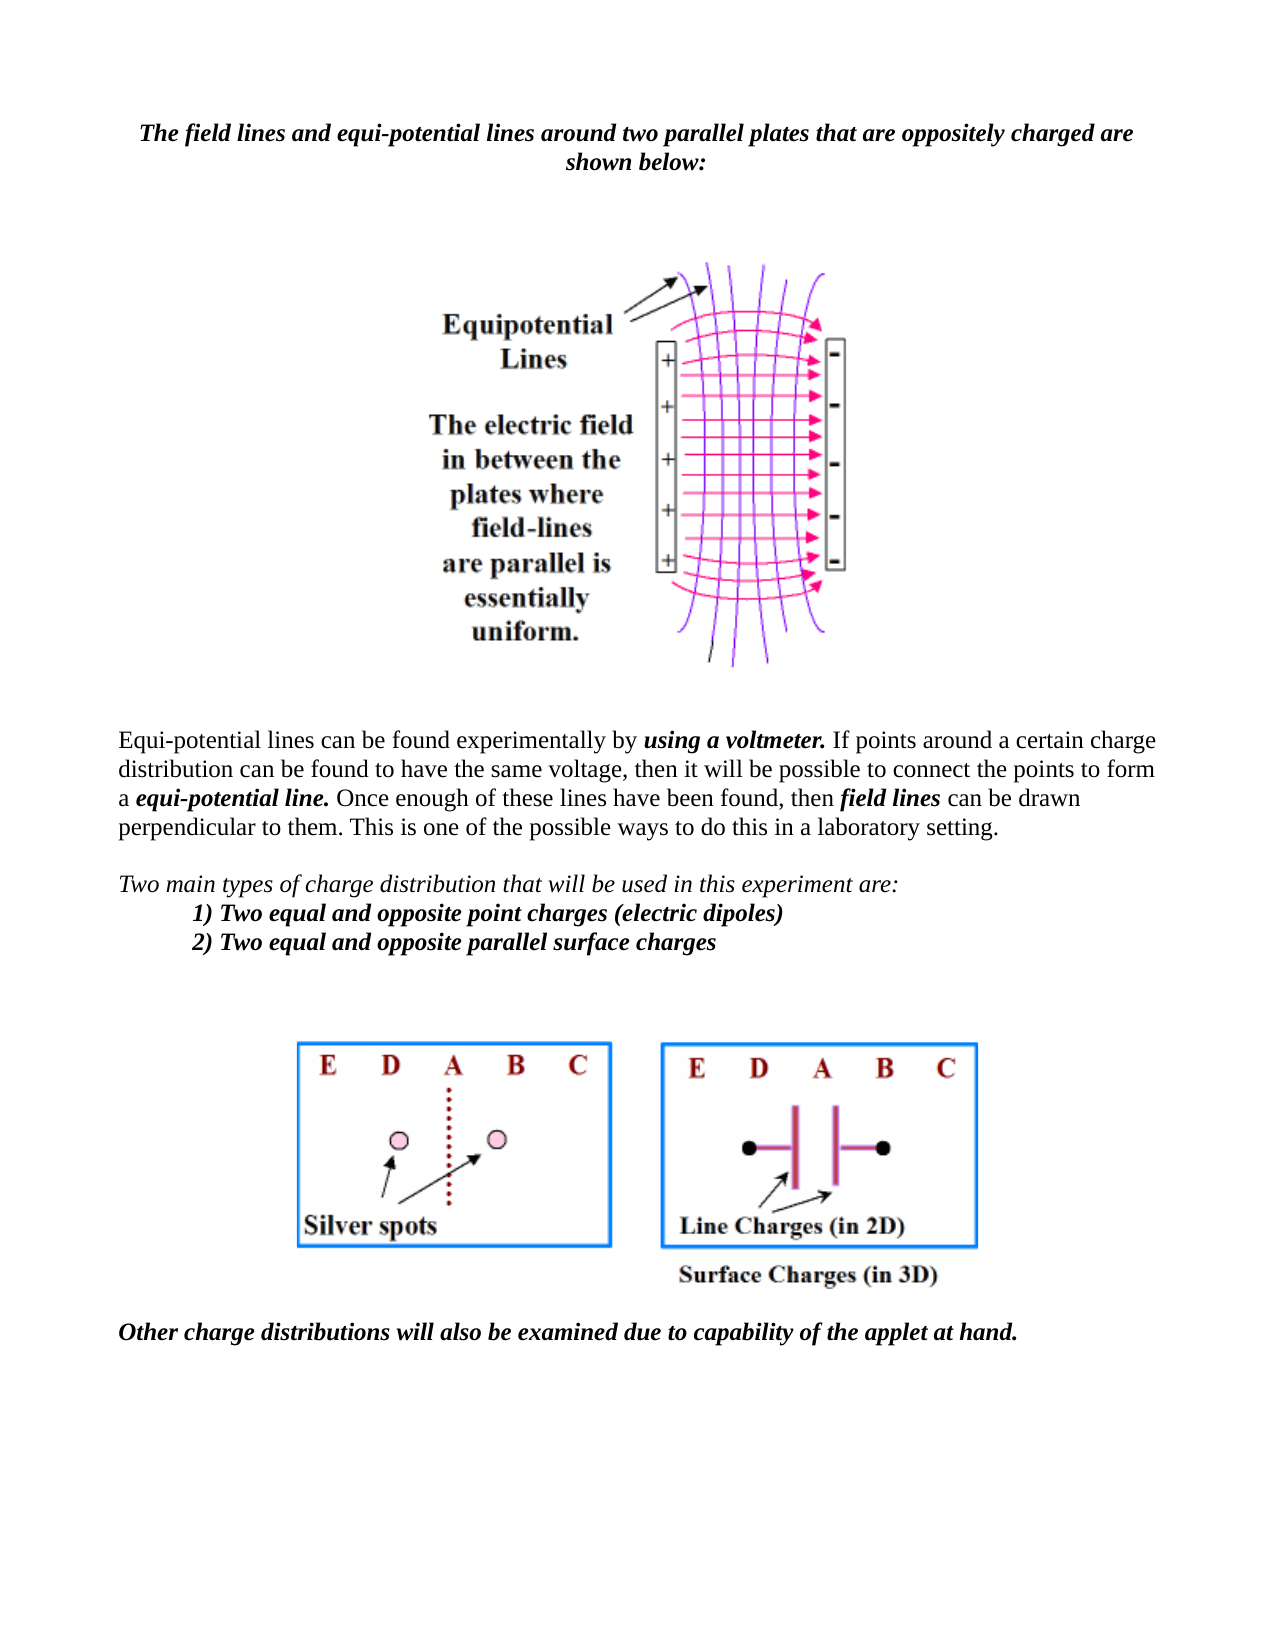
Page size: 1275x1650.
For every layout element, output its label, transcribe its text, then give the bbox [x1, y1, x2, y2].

text The field lines and equi-potential lines around two parallel plates that are oppositely charged are shown below: [118, 118, 1157, 176]
picture [296, 1041, 979, 1289]
text Equi-potential lines can be found experimentally by using a voltmeter. If points around a certain charge distribution can be found to have the same voltage, then it will be possible to connect the points to form a equi-potential line. Once enough of these lines have been found, then field lines can be drawn perpendicular to them. This is one of the possible ways to do this in a laboratory setting. [118, 726, 1157, 841]
picture [428, 261, 847, 669]
text Two main types of charge distribution that will be used in this experiment are: [118, 869, 1157, 898]
text 2) Two equal and opposite parallel surface charges [118, 927, 1157, 956]
text 1) Two equal and opposite point charges (electric dipoles) [118, 898, 1157, 927]
text Other charge distributions will also be examined due to capability of the applet at hand. [118, 1317, 1157, 1346]
